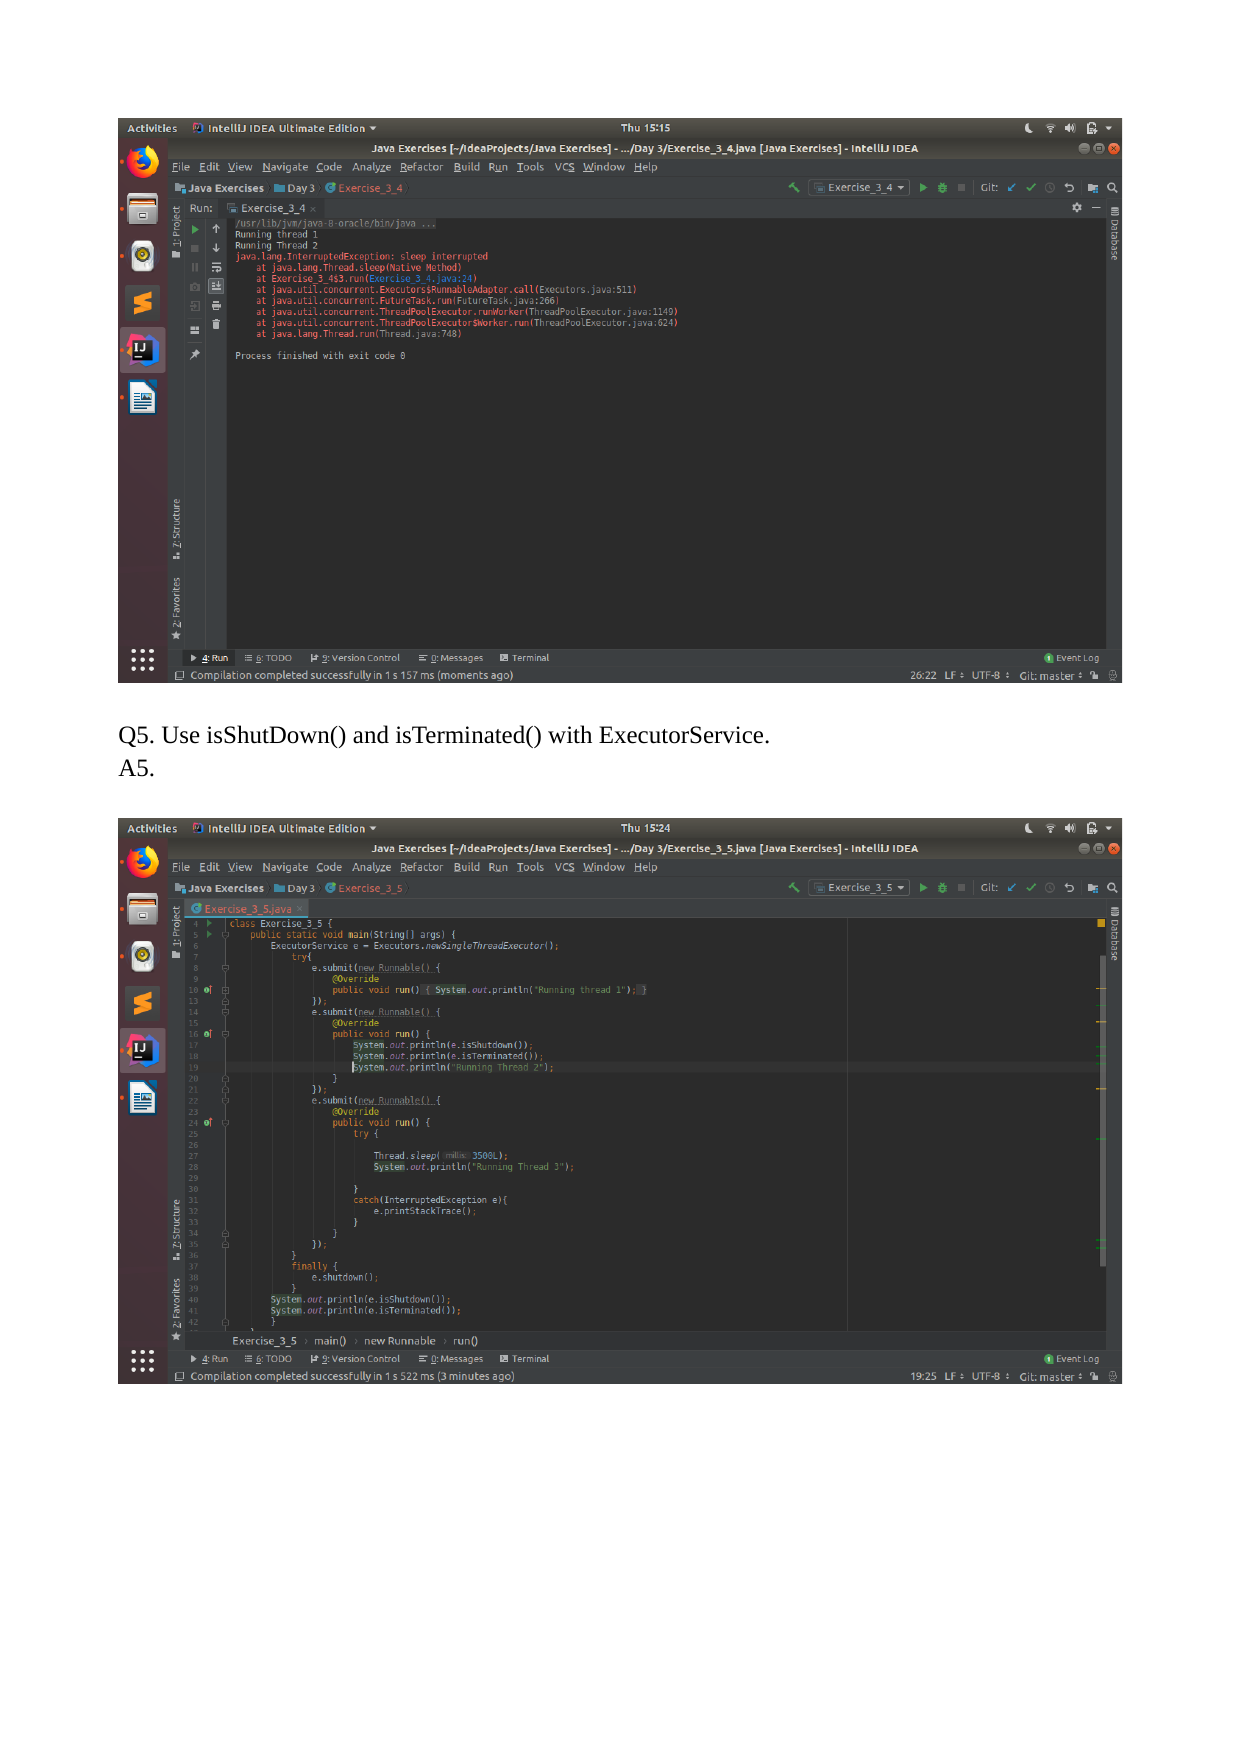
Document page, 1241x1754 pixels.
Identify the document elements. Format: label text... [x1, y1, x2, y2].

picture [118, 118, 1123, 683]
picture [118, 818, 1123, 1384]
text Q5. Use isShutDown() and isTerminated() with ExecutorService. [118, 720, 1122, 748]
text A5. [118, 753, 1122, 782]
